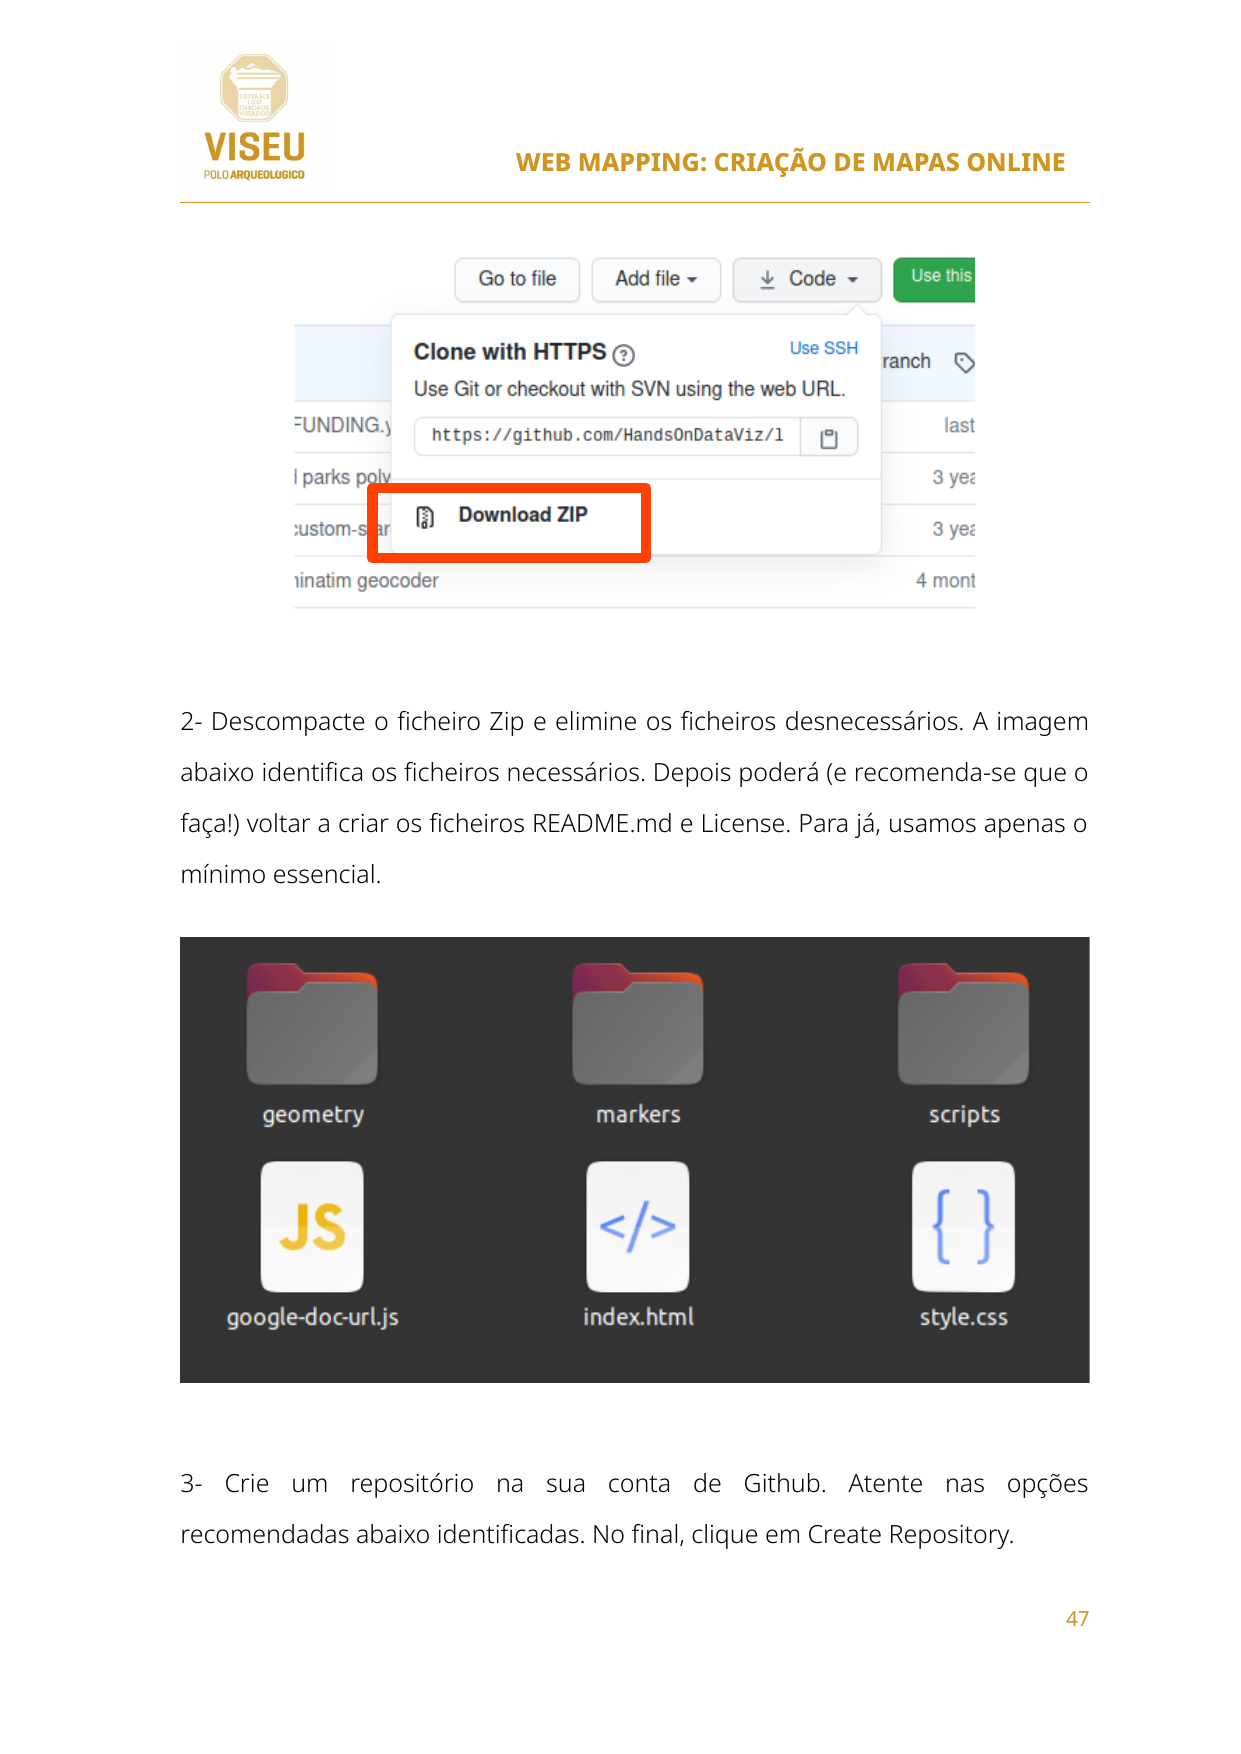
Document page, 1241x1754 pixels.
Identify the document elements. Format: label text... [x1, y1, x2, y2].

text 2- Descompacte o ficheiro Zip e elimine os ficheiros desnecessários. A imagem abaixo identifica os ficheiros necessários. Depois poderá (e recomenda-se que o faça!) voltar a criar os ficheiros README.md e License. Para já, usamos apenas o mínimo essencial. [180, 703, 1090, 890]
picture [180, 937, 1090, 1383]
text 3- Crie um repositório na sua conta de Github. Atente nas opções recomendadas abaixo identificadas. No final, clique em Create Repository. [180, 1465, 1090, 1550]
picture [294, 238, 976, 621]
